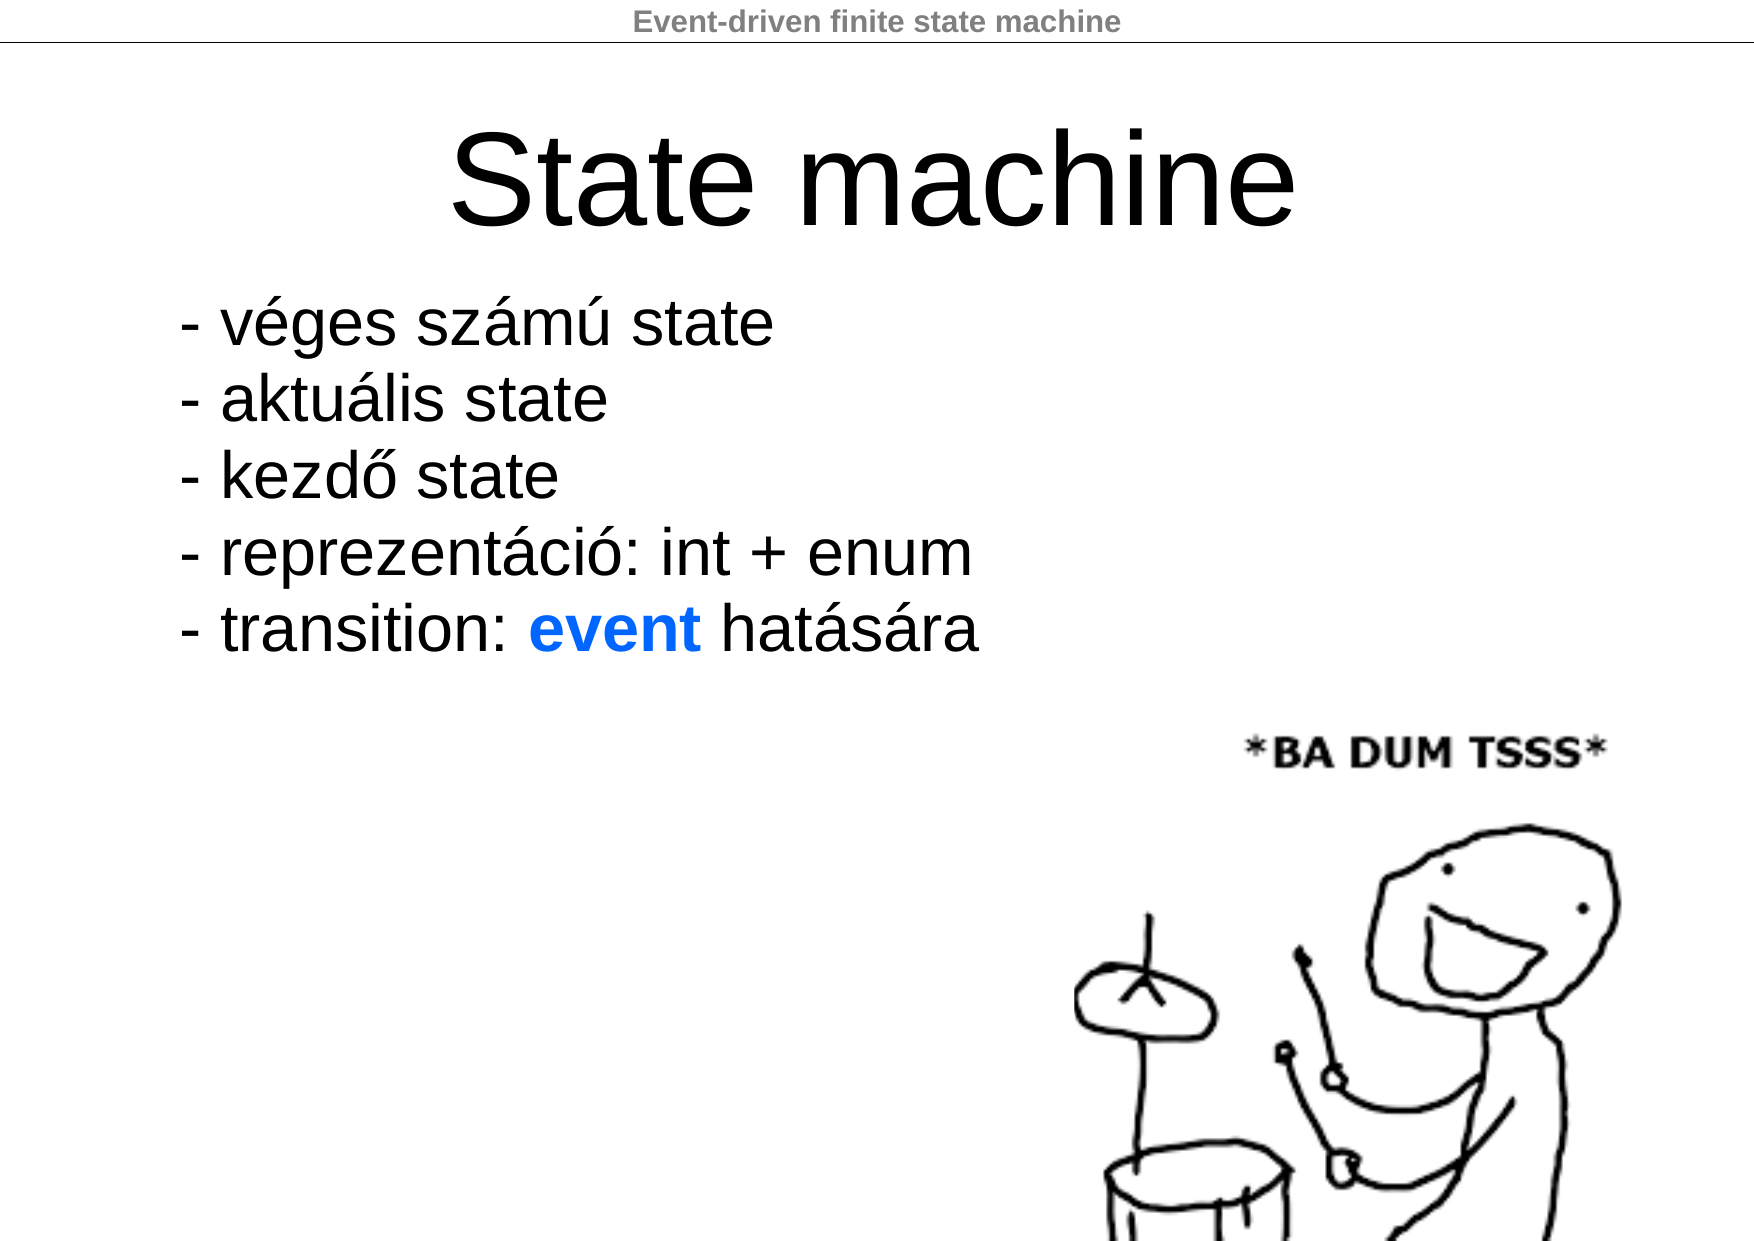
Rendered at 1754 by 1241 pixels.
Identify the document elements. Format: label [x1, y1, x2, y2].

picture [1074, 656, 1754, 1241]
